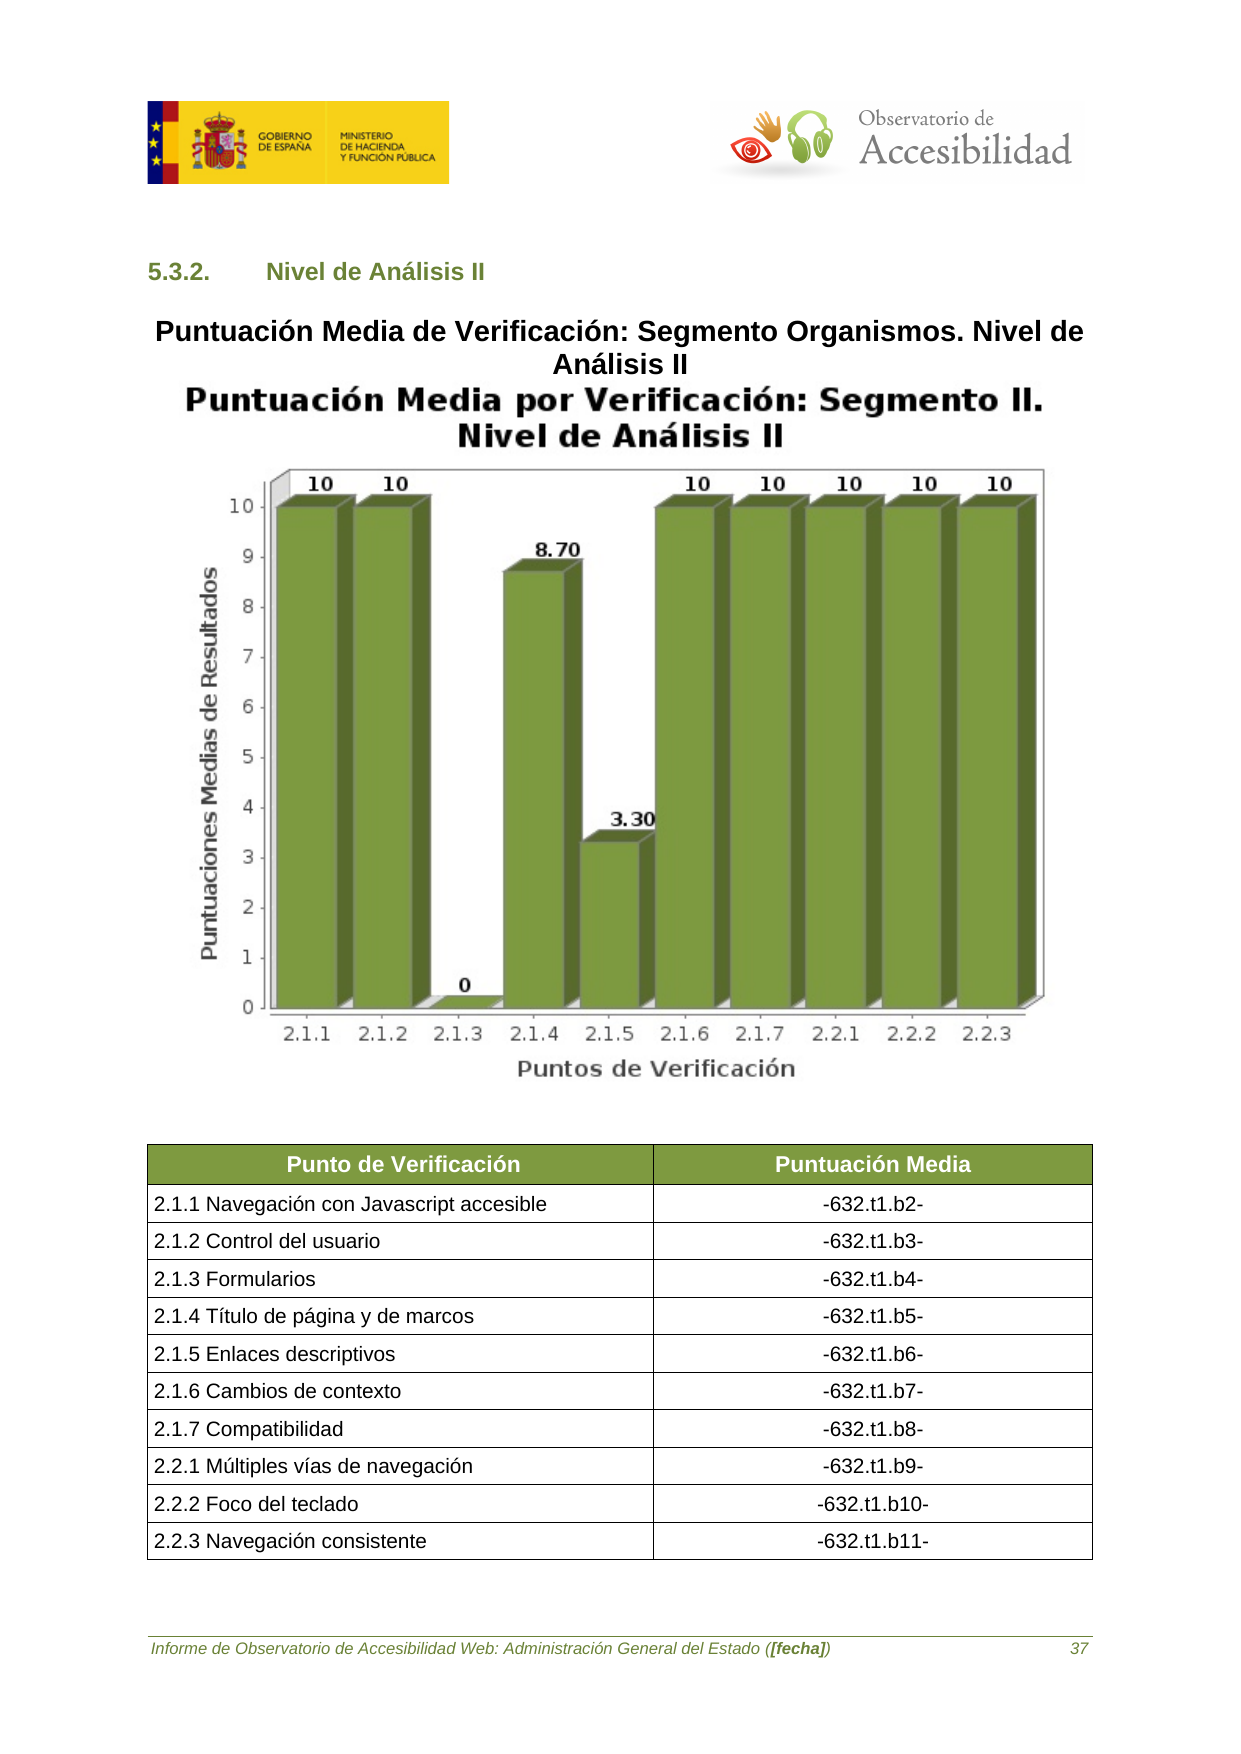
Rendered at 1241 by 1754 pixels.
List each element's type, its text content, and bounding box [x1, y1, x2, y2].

table_cell 2.1.7 Compatibilidad [148, 1410, 653, 1447]
picture [178, 380, 1062, 1091]
table_cell 2.1.3 Formularios [148, 1260, 653, 1297]
table_cell -632.t1.b5- [654, 1298, 1092, 1334]
table_cell 2.1.2 Control del usuario [148, 1223, 653, 1259]
table_cell -632.t1.b11- [654, 1523, 1092, 1559]
table_cell -632.t1.b2- [654, 1185, 1092, 1222]
table_header Puntuación Media [654, 1145, 1092, 1184]
table_cell -632.t1.b8- [654, 1410, 1092, 1447]
table_cell 2.2.3 Navegación consistente [148, 1523, 653, 1559]
table_cell -632.t1.b3- [654, 1223, 1092, 1259]
table_cell 2.1.5 Enlaces descriptivos [148, 1335, 653, 1372]
table_cell -632.t1.b4- [654, 1260, 1092, 1297]
table_cell -632.t1.b10- [654, 1485, 1092, 1522]
table_cell -632.t1.b6- [654, 1335, 1092, 1372]
text Puntuación Media de Verificación: Segmento Organismos. Nivel de Análisis II [148, 314, 1092, 381]
subtitle Nivel de Análisis II [148, 257, 1092, 286]
table_cell 2.1.4 Título de página y de marcos [148, 1298, 653, 1334]
table_header Punto de Verificación [148, 1145, 653, 1184]
picture [710, 101, 1086, 184]
picture [147, 101, 450, 184]
table_cell 2.2.1 Múltiples vías de navegación [148, 1448, 653, 1484]
table_cell 2.2.2 Foco del teclado [148, 1485, 653, 1522]
table_cell 2.1.1 Navegación con Javascript accesible [148, 1185, 653, 1222]
table_cell 2.1.6 Cambios de contexto [148, 1373, 653, 1409]
table_cell -632.t1.b7- [654, 1373, 1092, 1409]
table_cell -632.t1.b9- [654, 1448, 1092, 1484]
